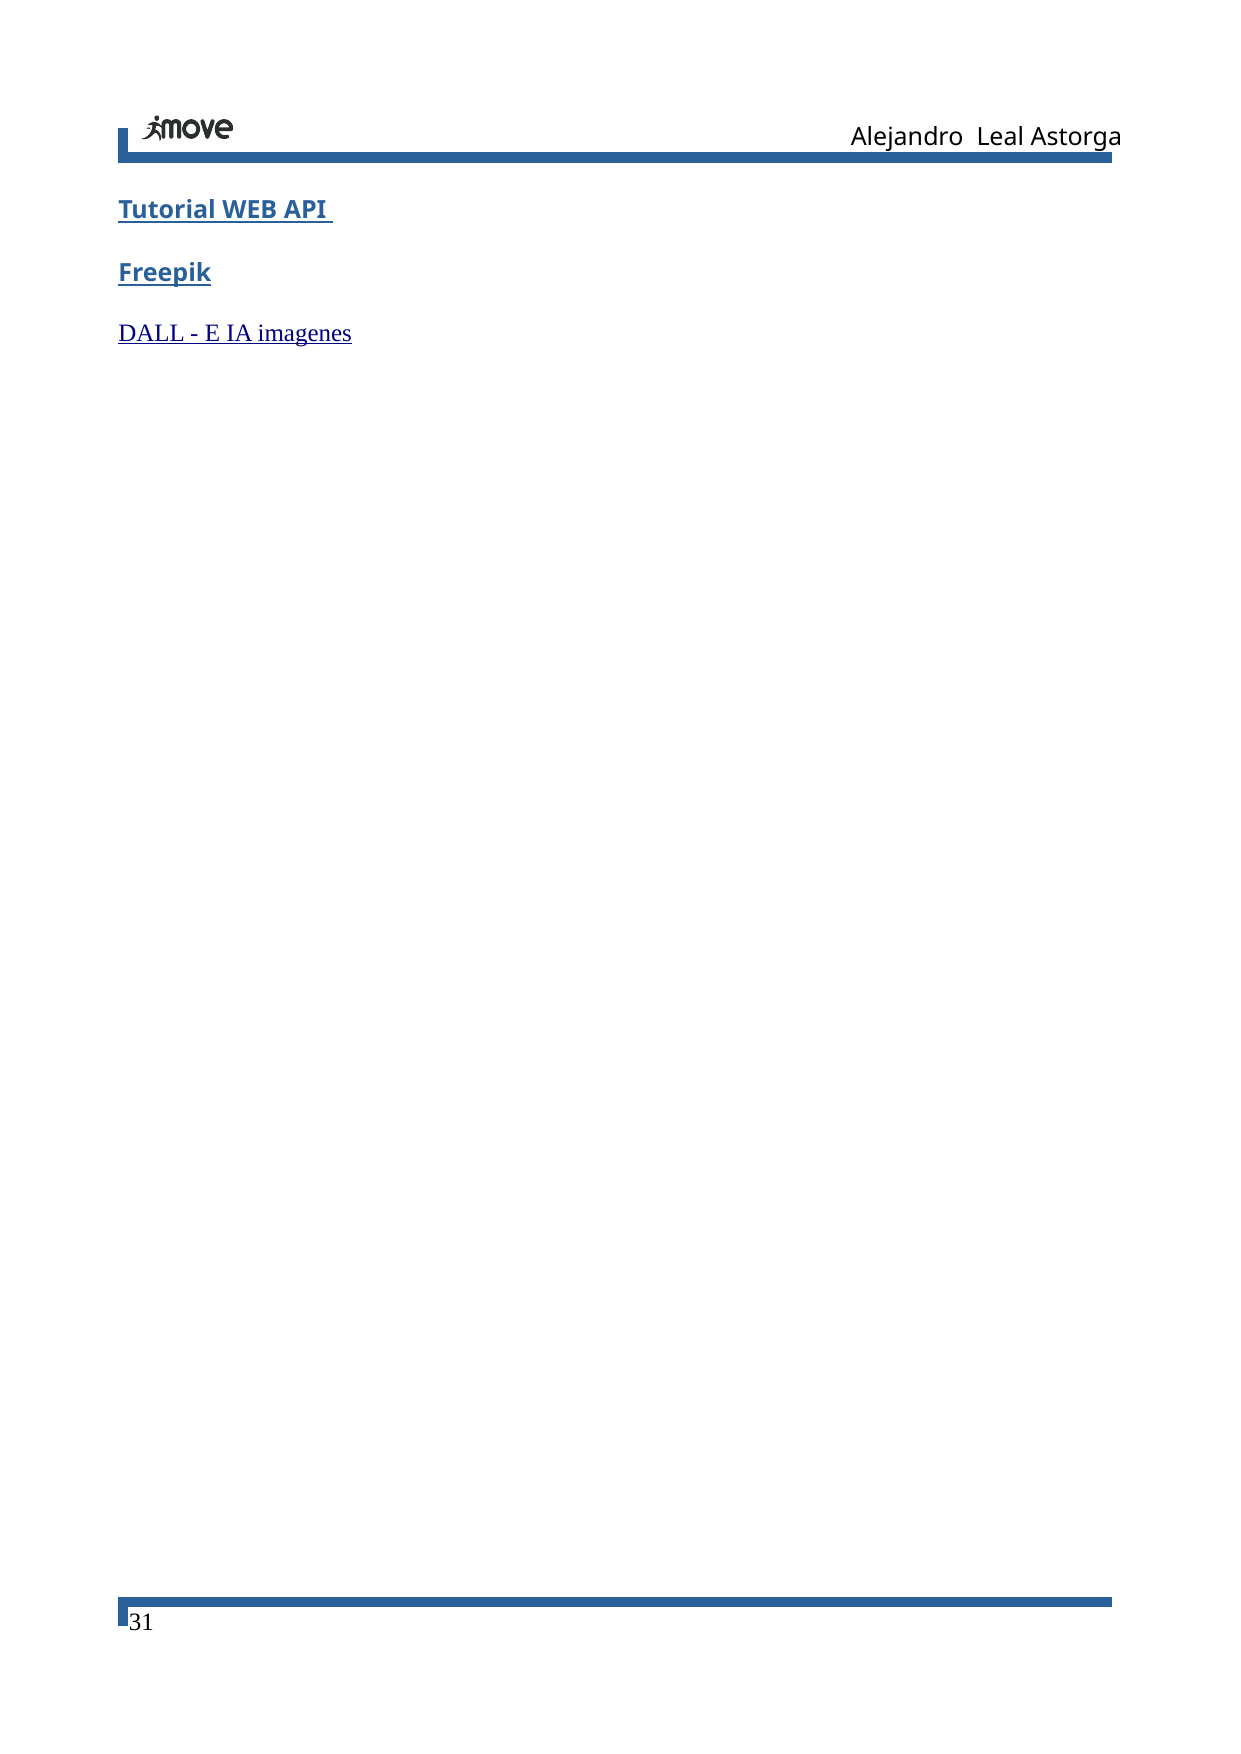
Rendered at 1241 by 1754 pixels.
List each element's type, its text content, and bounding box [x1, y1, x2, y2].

picture [140, 113, 234, 141]
text Tutorial WEB API [118, 192, 1122, 226]
text DALL - E IA imagenes [118, 318, 1122, 346]
text Freepik [118, 255, 1122, 289]
